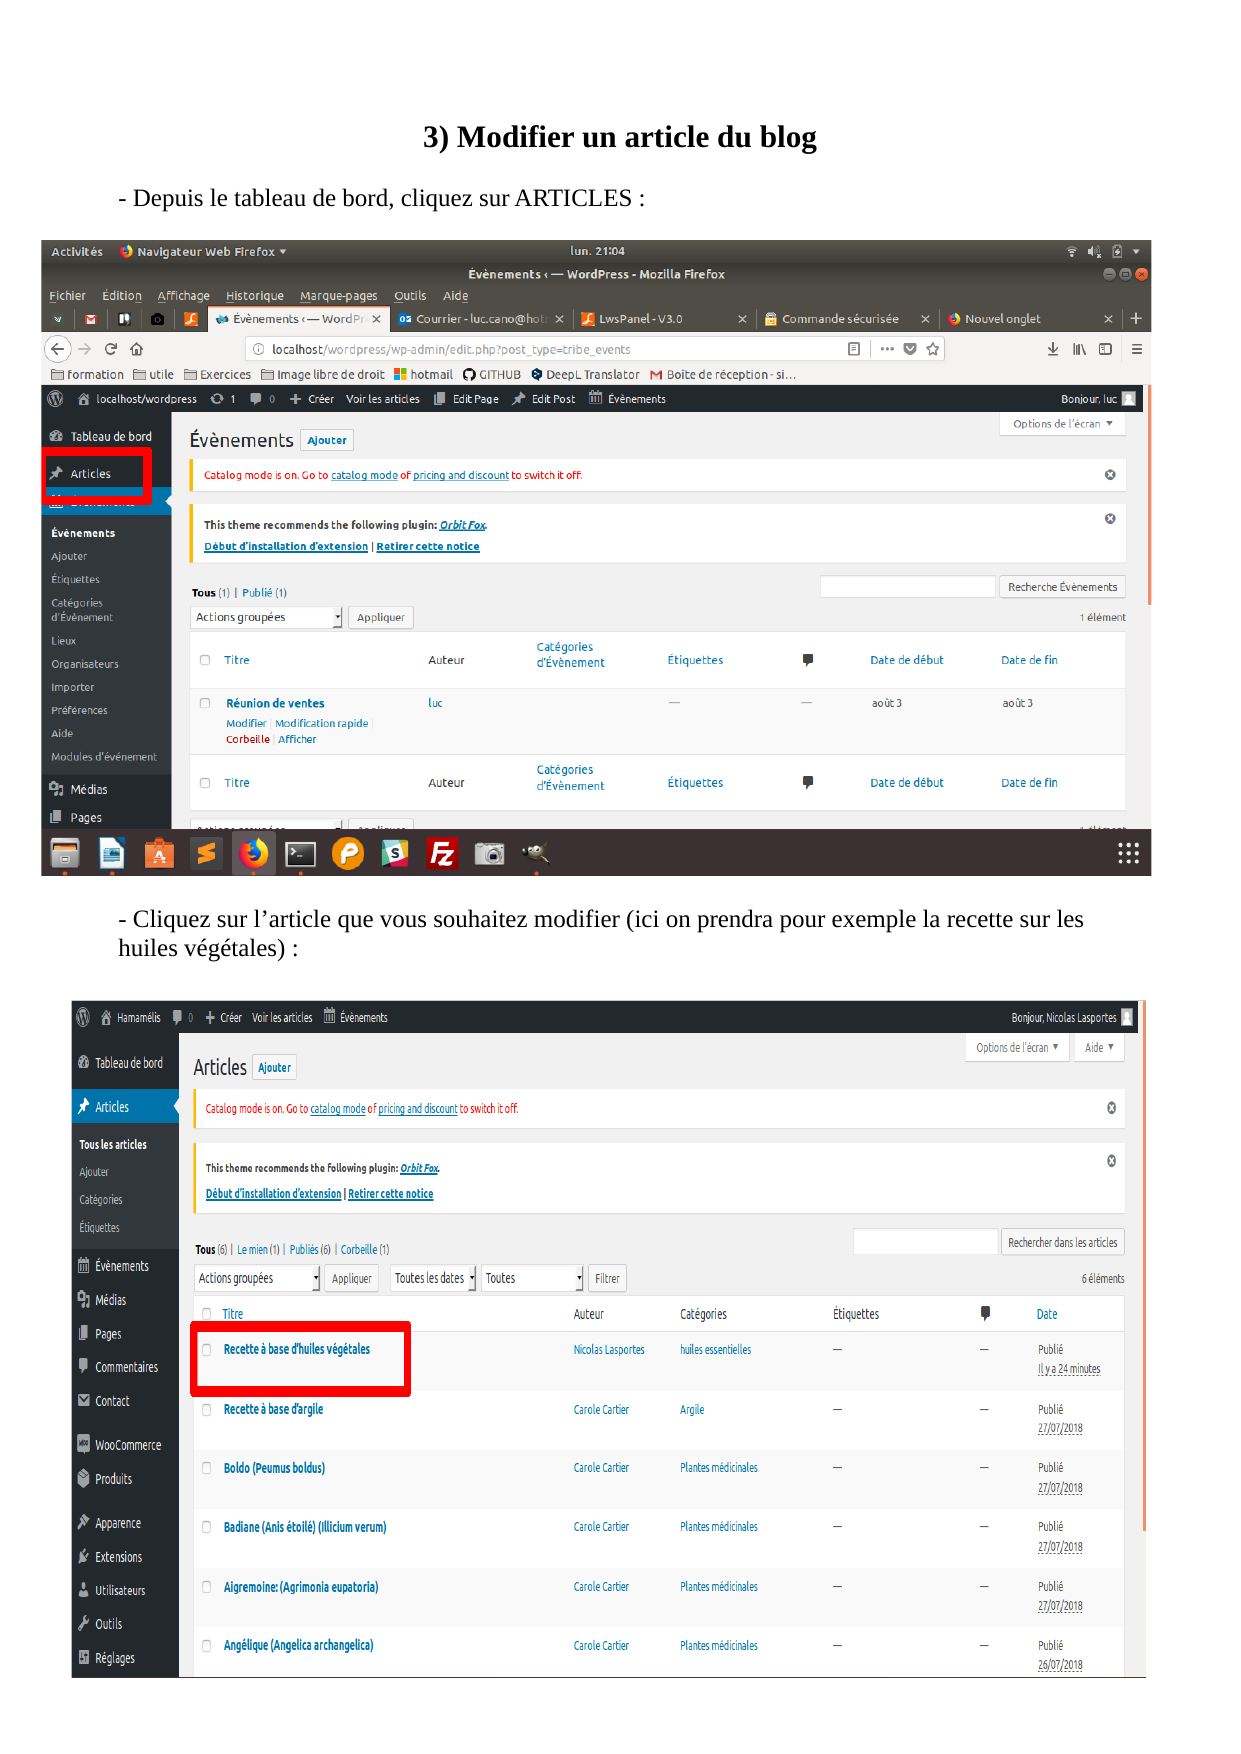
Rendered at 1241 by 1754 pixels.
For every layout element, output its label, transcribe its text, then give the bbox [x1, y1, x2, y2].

text - Depuis le tableau de bord, cliquez sur ARTICLES : [118, 183, 1122, 212]
picture [81, 1099, 88, 1110]
picture [71, 1000, 1146, 1678]
text - Cliquez sur l’article que vous souhaitez modifier (ici on prendra pour exemple la recette sur les huiles végétales) : [118, 904, 1122, 962]
text 3) Modifier un article du blog [118, 118, 1122, 154]
picture [41, 240, 1152, 876]
